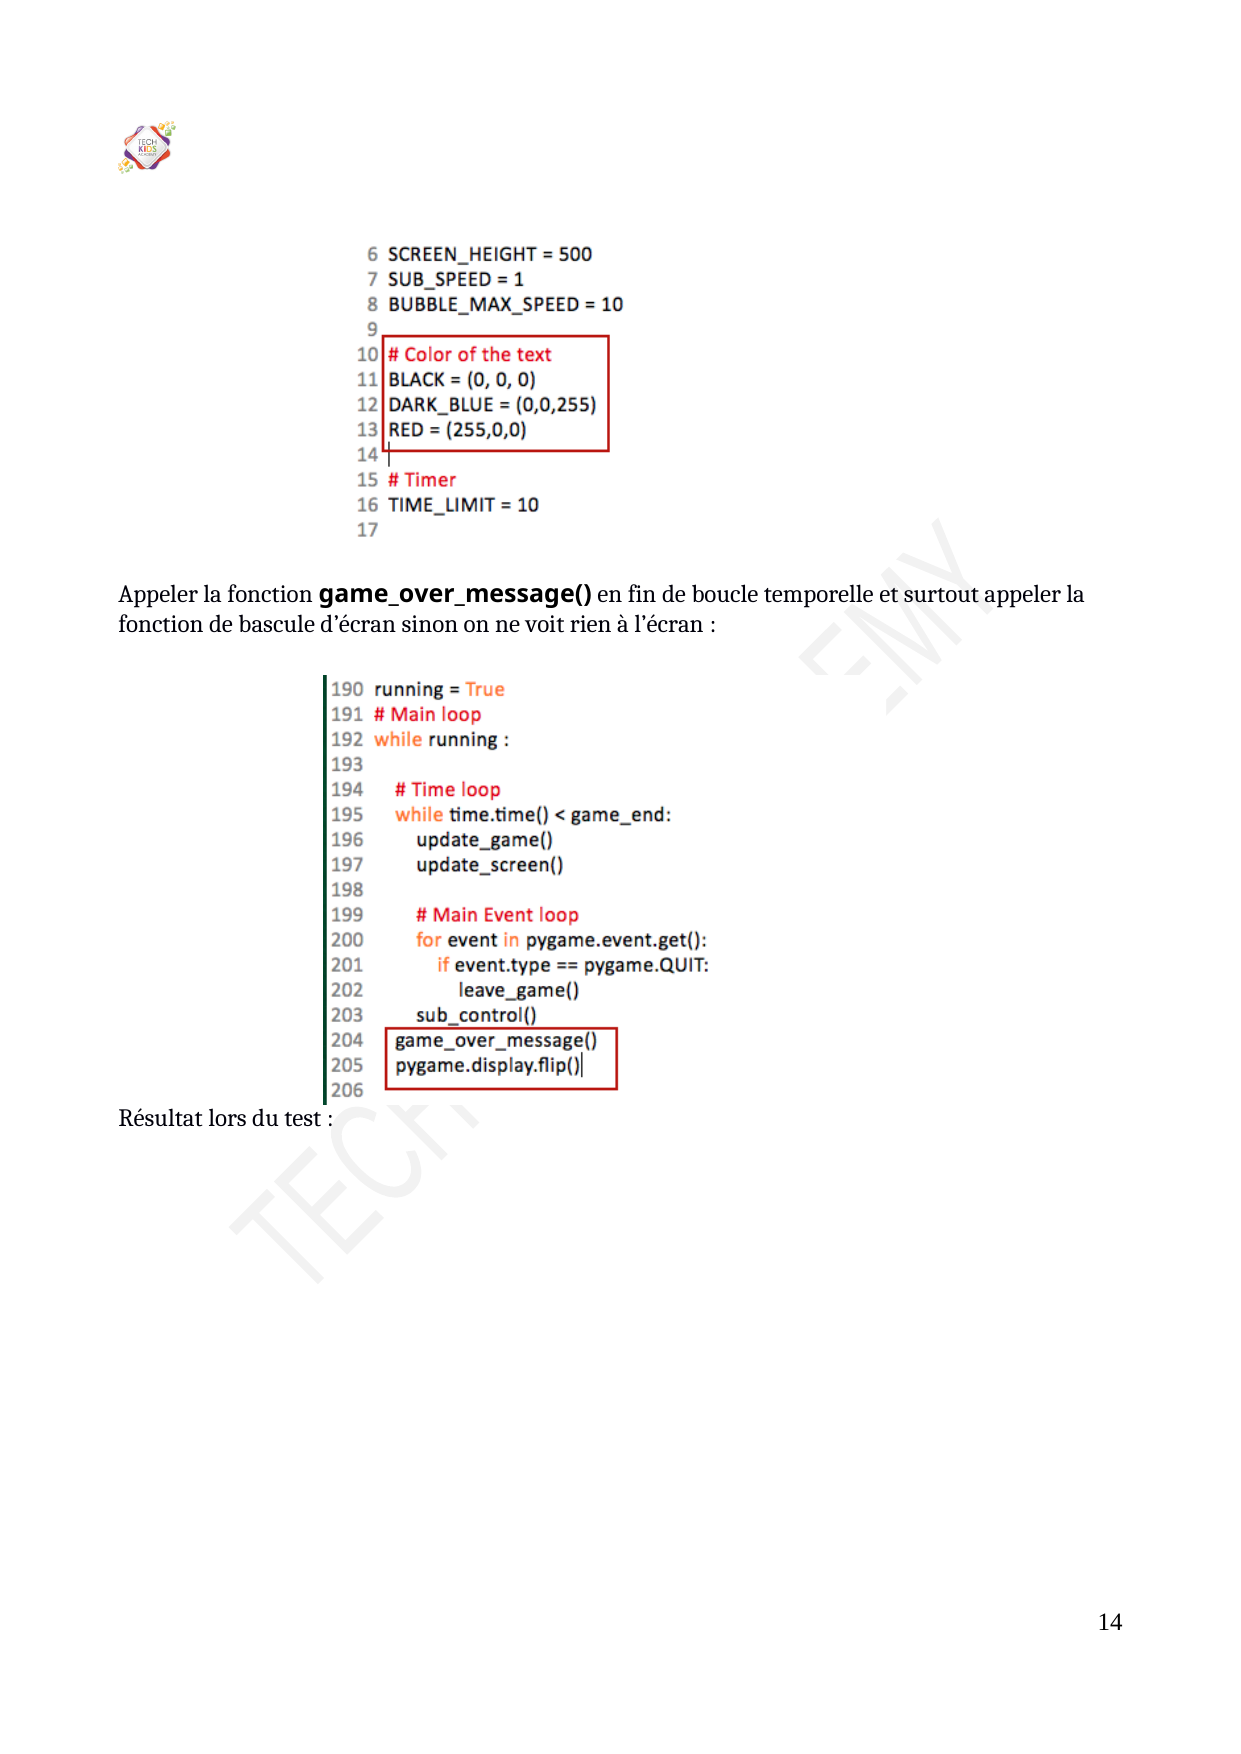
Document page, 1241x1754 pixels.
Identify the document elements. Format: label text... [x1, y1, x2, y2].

text Appeler la fonction game_over_message() en fin de boucle temporelle et surtout appeler la fonction de bascule d’écran sinon on ne voit rien à l’écran : [900, 576, 1122, 639]
text Appeler la fonction game_over_message() en fin de boucle temporelle et surtout appeler la fonction de bascule d’écran sinon on ne voit rien à l’écran : [118, 576, 919, 639]
text Résultat lors du test : [118, 1092, 413, 1133]
picture [323, 675, 887, 1105]
text [415, 1092, 1122, 1133]
picture [341, 240, 813, 546]
picture [118, 118, 176, 176]
